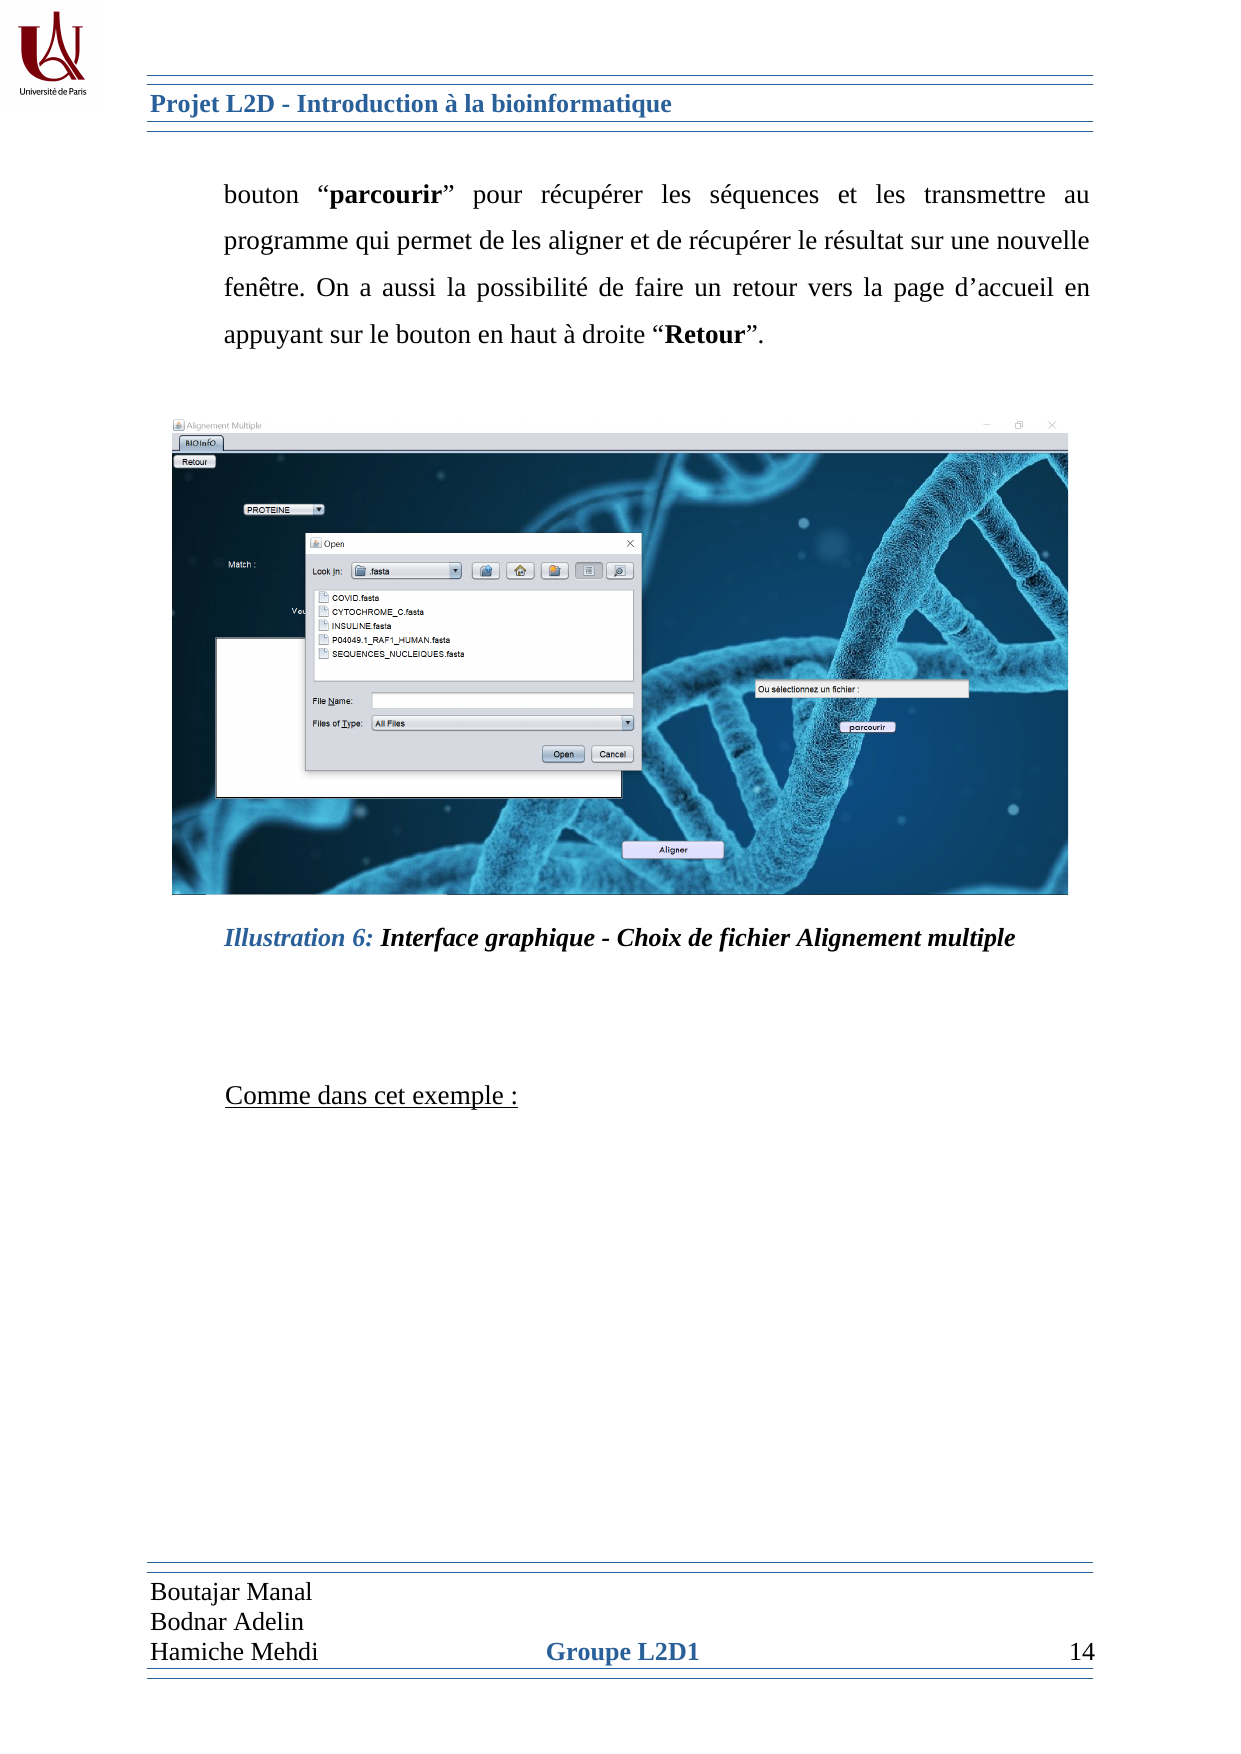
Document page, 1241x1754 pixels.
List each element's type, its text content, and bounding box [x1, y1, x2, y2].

text Comme dans cet exemple : [225, 1079, 1090, 1111]
list bouton “parcourir” pour récupérer les séquences et les transmettre au programme qui permet de les aligner et de récupérer le résultat sur une nouvelle fenêtre. On a aussi la possibilité de faire un retour vers la page d’accueil en appuyant sur le bouton en haut à droite “Retour”. [194, 178, 1090, 349]
picture [0, 0, 101, 107]
picture [172, 417, 1069, 895]
text Illustration 6: Interface graphique - Choix de fichier Alignement multiple [172, 895, 1068, 952]
